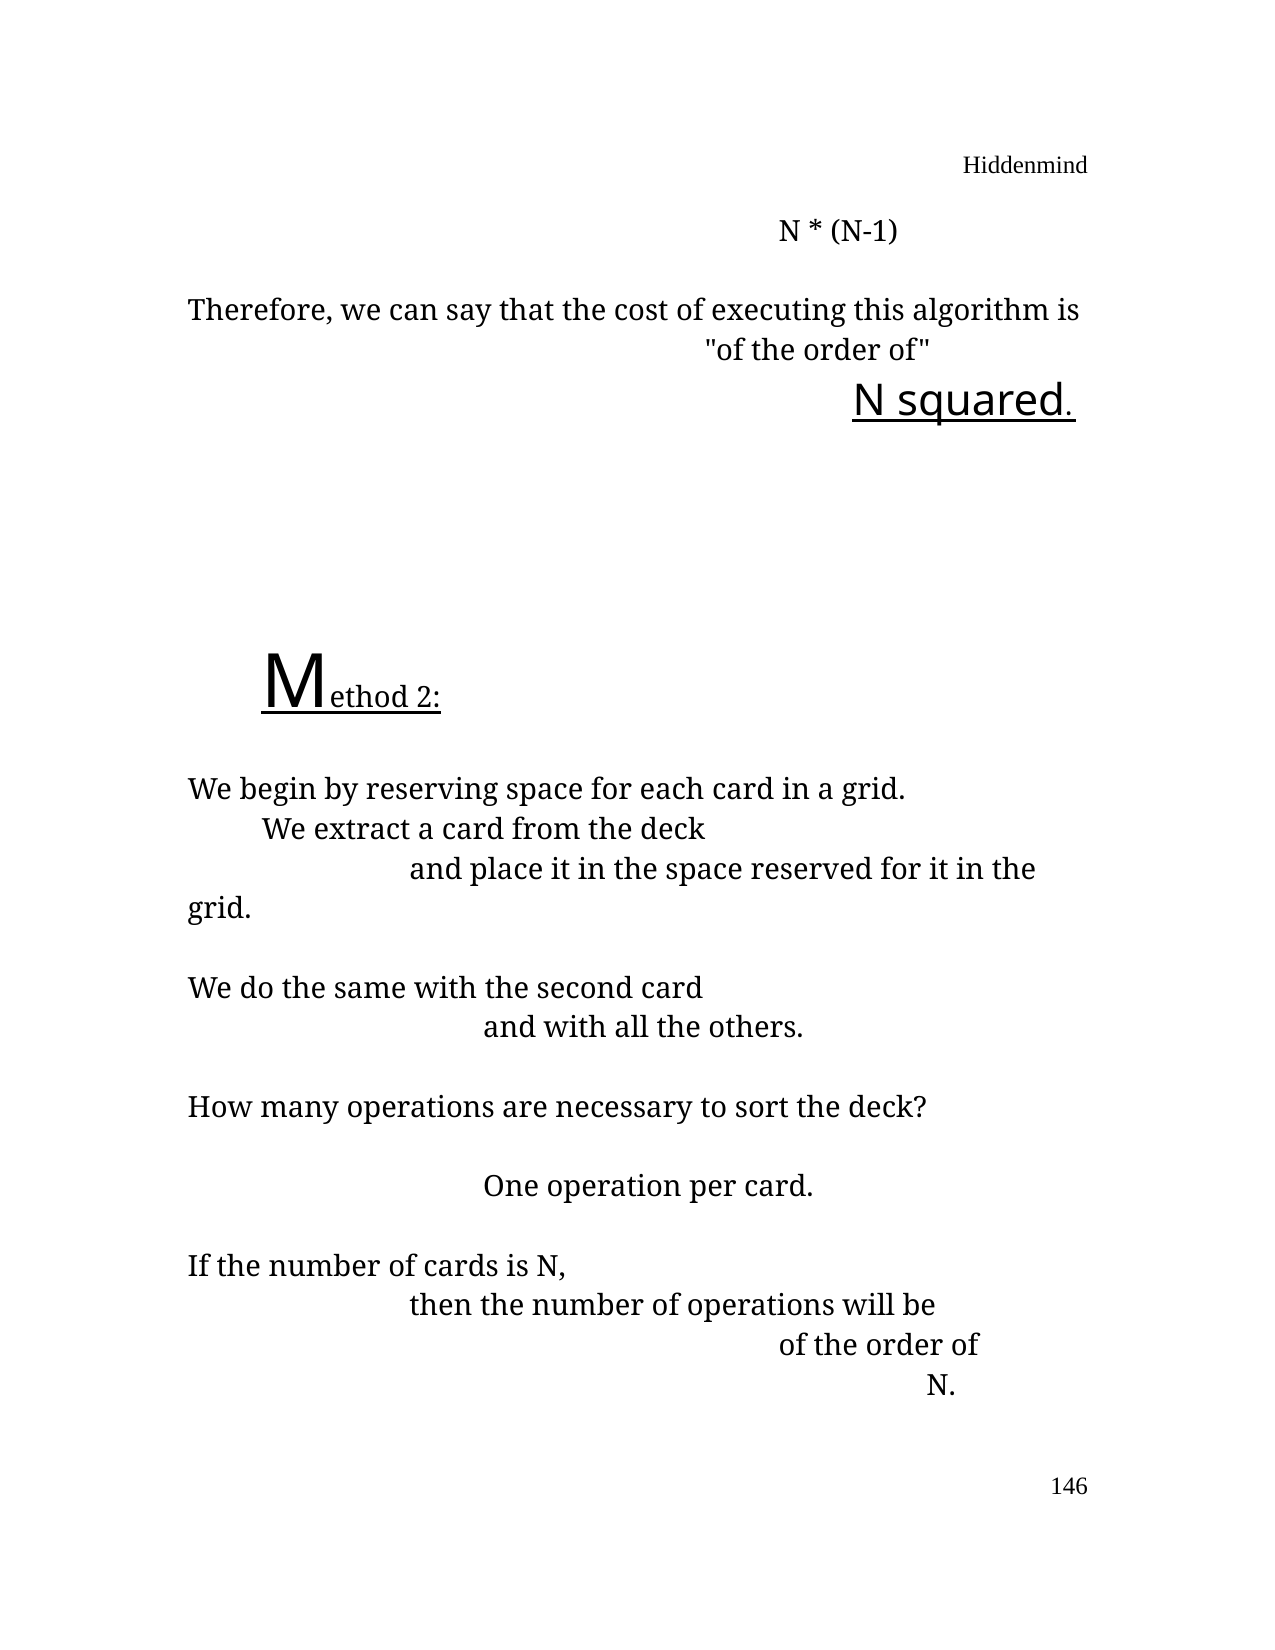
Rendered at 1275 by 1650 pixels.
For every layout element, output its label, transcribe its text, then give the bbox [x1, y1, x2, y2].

text and place it in the space reserved for it in the grid. [187, 848, 1087, 927]
text We begin by reserving space for each card in a grid. [187, 769, 1087, 808]
text N * (N-1) [187, 210, 1087, 250]
text "of the order of" [187, 329, 1087, 369]
text of the order of [187, 1324, 1087, 1364]
text How many operations are necessary to sort the deck? [187, 1086, 1087, 1126]
text Method 2: [187, 627, 1087, 729]
text N squared. [187, 369, 1087, 428]
text then the number of operations will be [187, 1284, 1087, 1324]
text We do the same with the second card [187, 967, 1087, 1007]
text One operation per card. [187, 1166, 1087, 1205]
text If the number of cards is N, [187, 1245, 1087, 1284]
text and with all the others. [187, 1007, 1087, 1046]
text Therefore, we can say that the cost of executing this algorithm is [187, 289, 1087, 329]
text N. [187, 1364, 1087, 1404]
text We extract a card from the deck [187, 808, 1087, 848]
